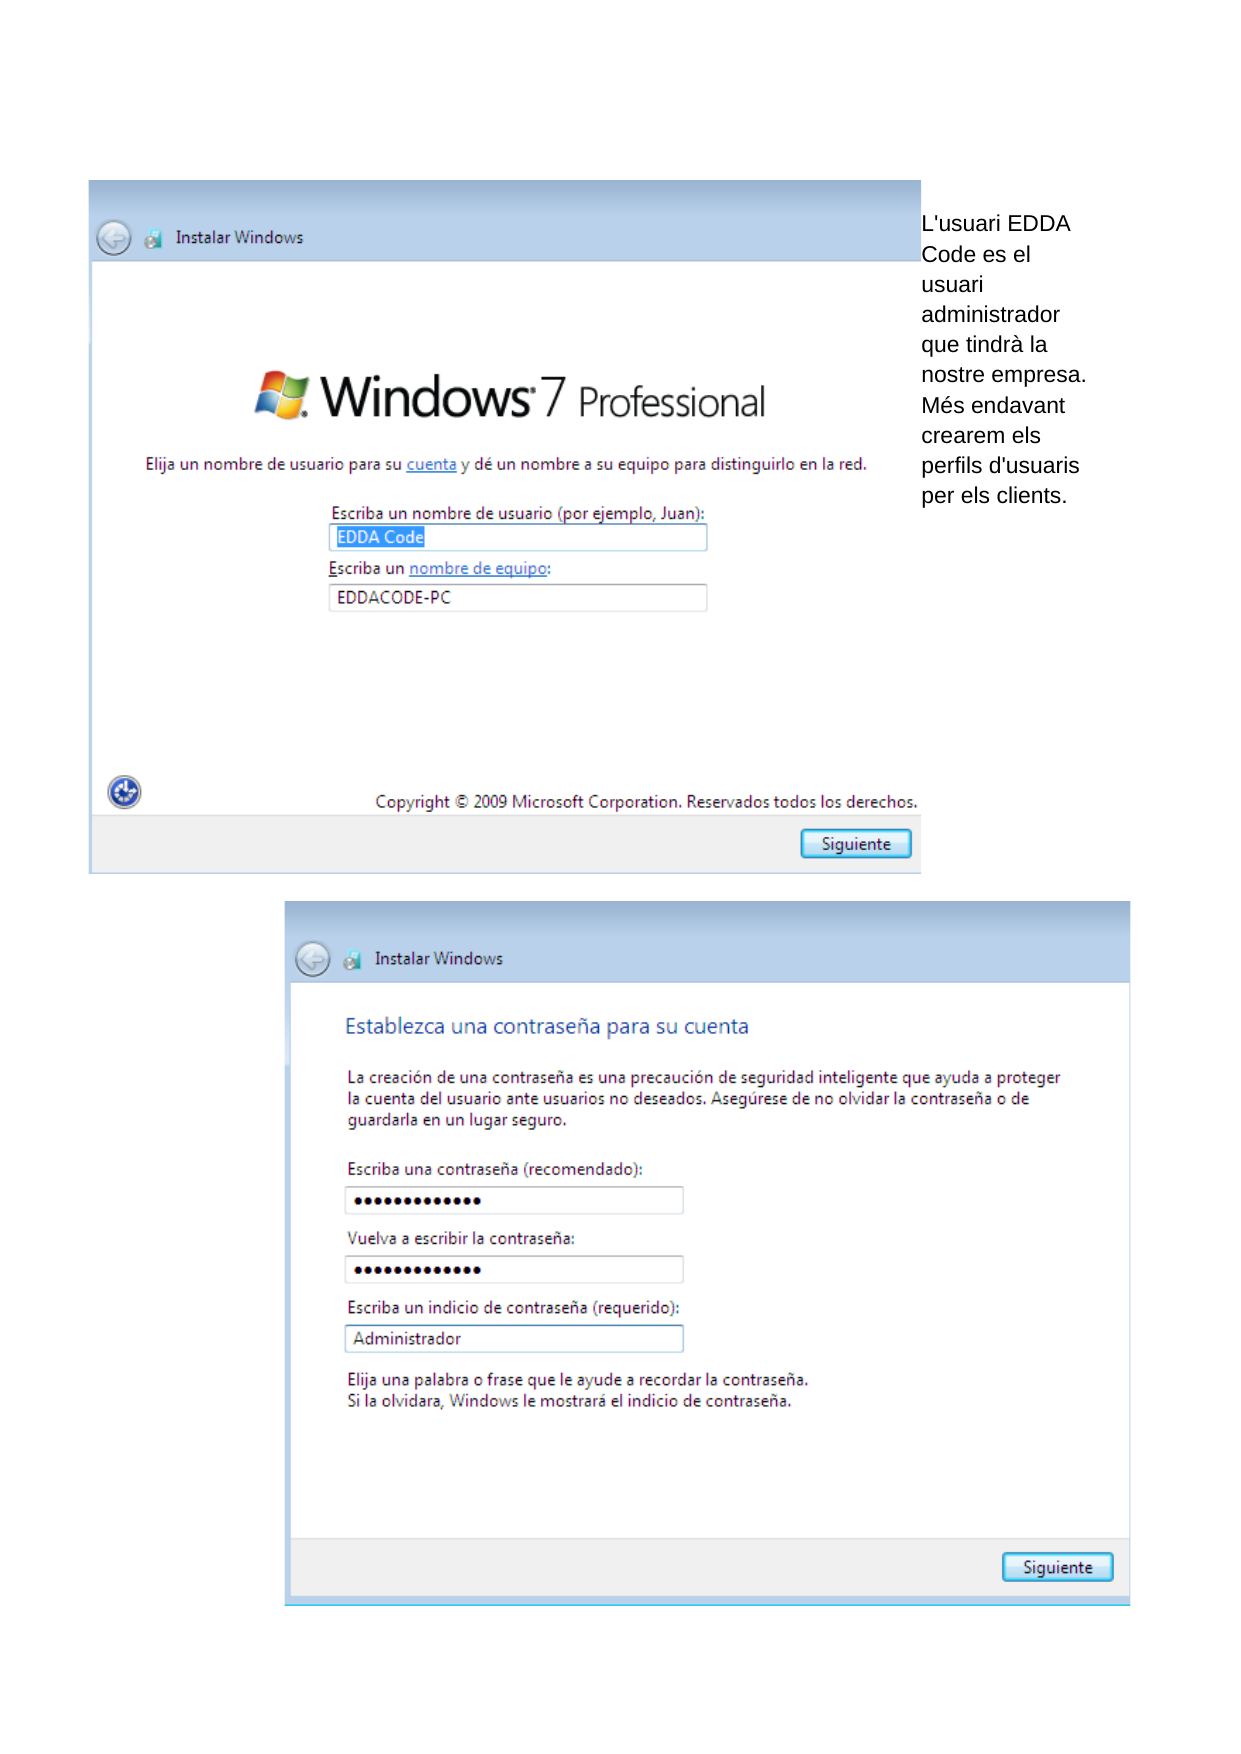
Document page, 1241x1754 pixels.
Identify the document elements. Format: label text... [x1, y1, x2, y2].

picture [88, 180, 922, 874]
text L'usuari EDDA Code es el usuari administrador que tindrà la nostre empresa. Més endavant crearem els perfils d'usuaris per els clients. [922, 210, 1090, 509]
picture [284, 901, 1131, 1606]
